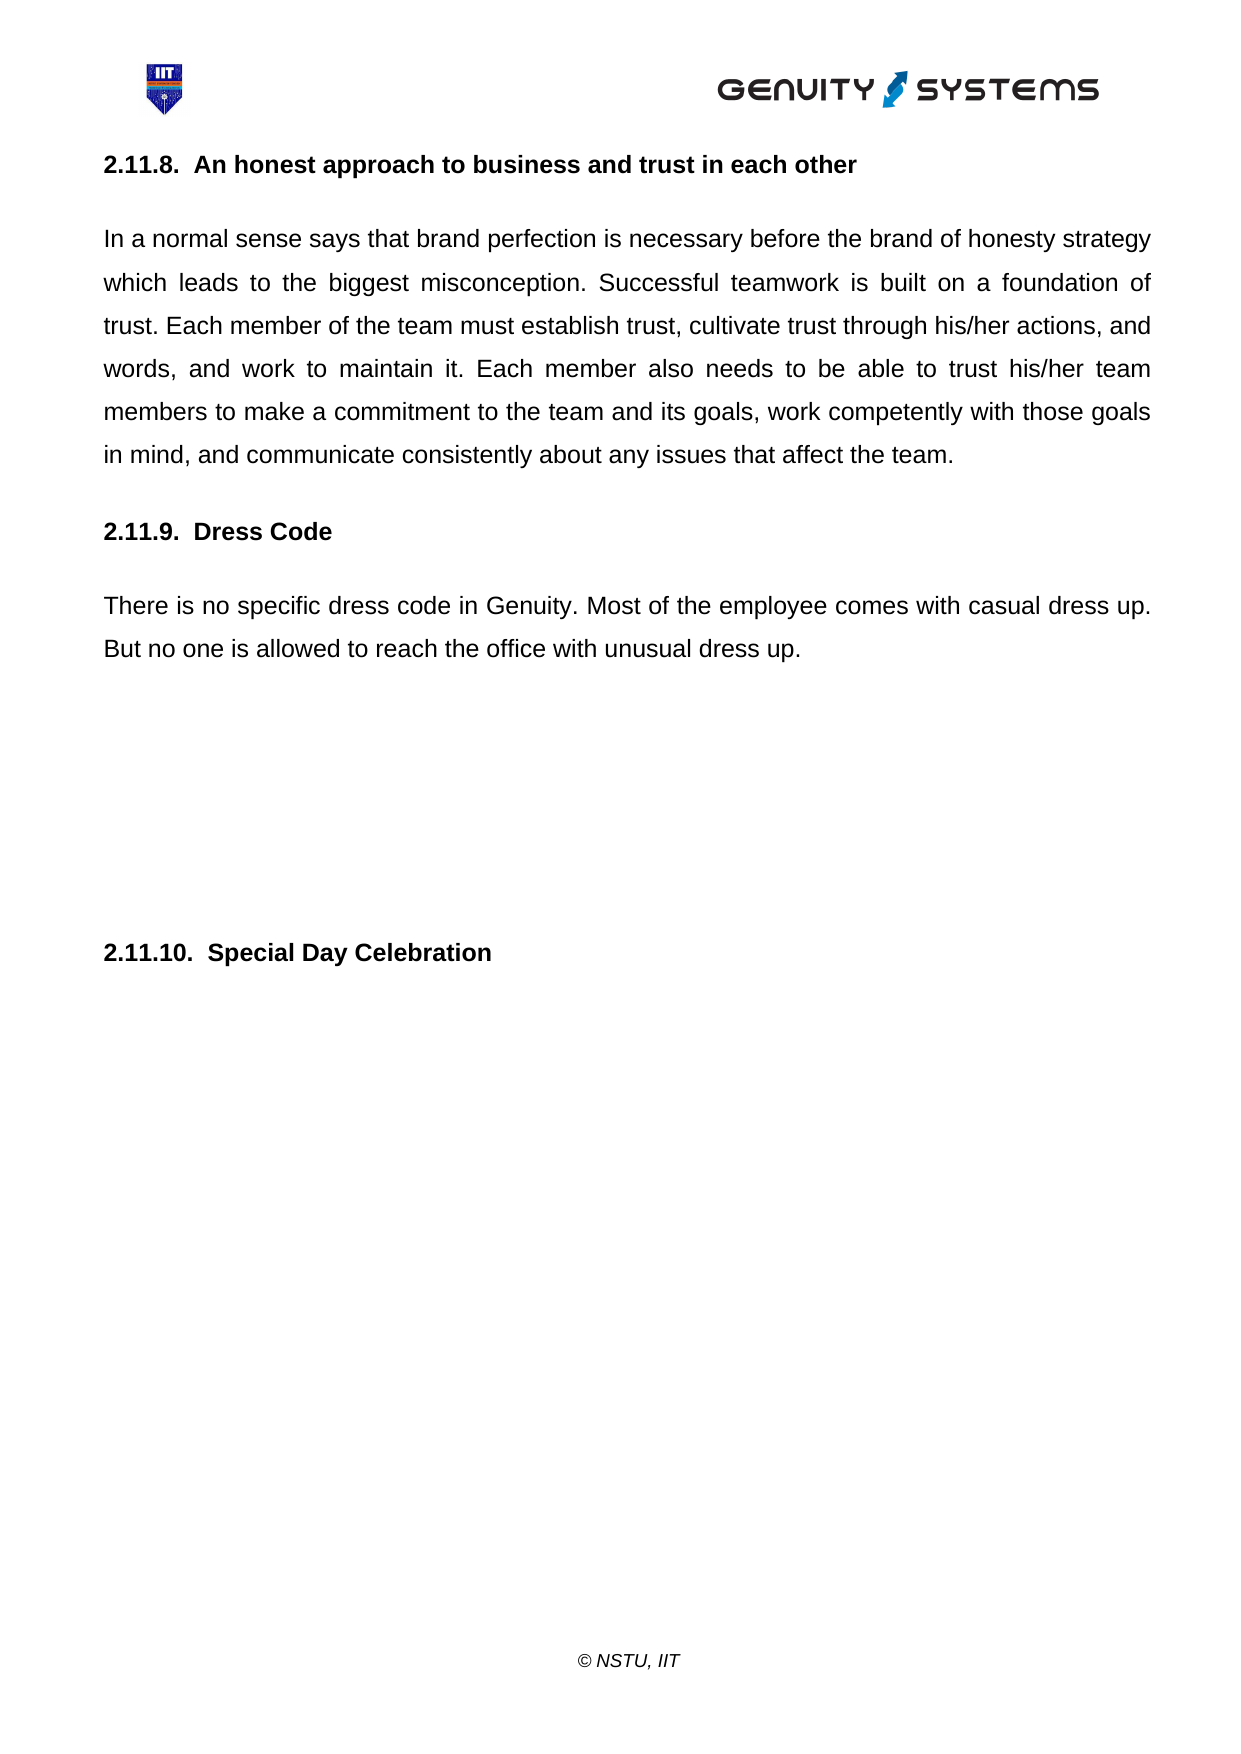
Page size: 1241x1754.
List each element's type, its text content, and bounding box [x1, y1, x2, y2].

picture [137, 62, 192, 117]
subtitle 2.11.8. An honest approach to business and trust in each other [103, 150, 1153, 179]
subtitle 2.11.9. Dress Code [103, 516, 1153, 545]
subtitle 2.11.10. Special Day Celebration [103, 938, 1153, 966]
text There is no specific dress code in Genuity. Most of the employee comes with casual dress up. But no one is allowed to reach the office with unusual dress up. [103, 591, 1153, 663]
text In a normal sense says that brand perfection is necessary before the brand of honesty strategy which leads to the biggest misconception. Successful teamwork is built on a foundation of trust. Each member of the team must establish trust, cultivate trust through his/her actions, and words, and work to maintain it. Each member also needs to be able to trust his/her team members to make a commitment to the team and its goals, work competently with those goals in mind, and communicate consistently about any issues that affect the team. [103, 224, 1153, 469]
picture [714, 70, 1101, 108]
